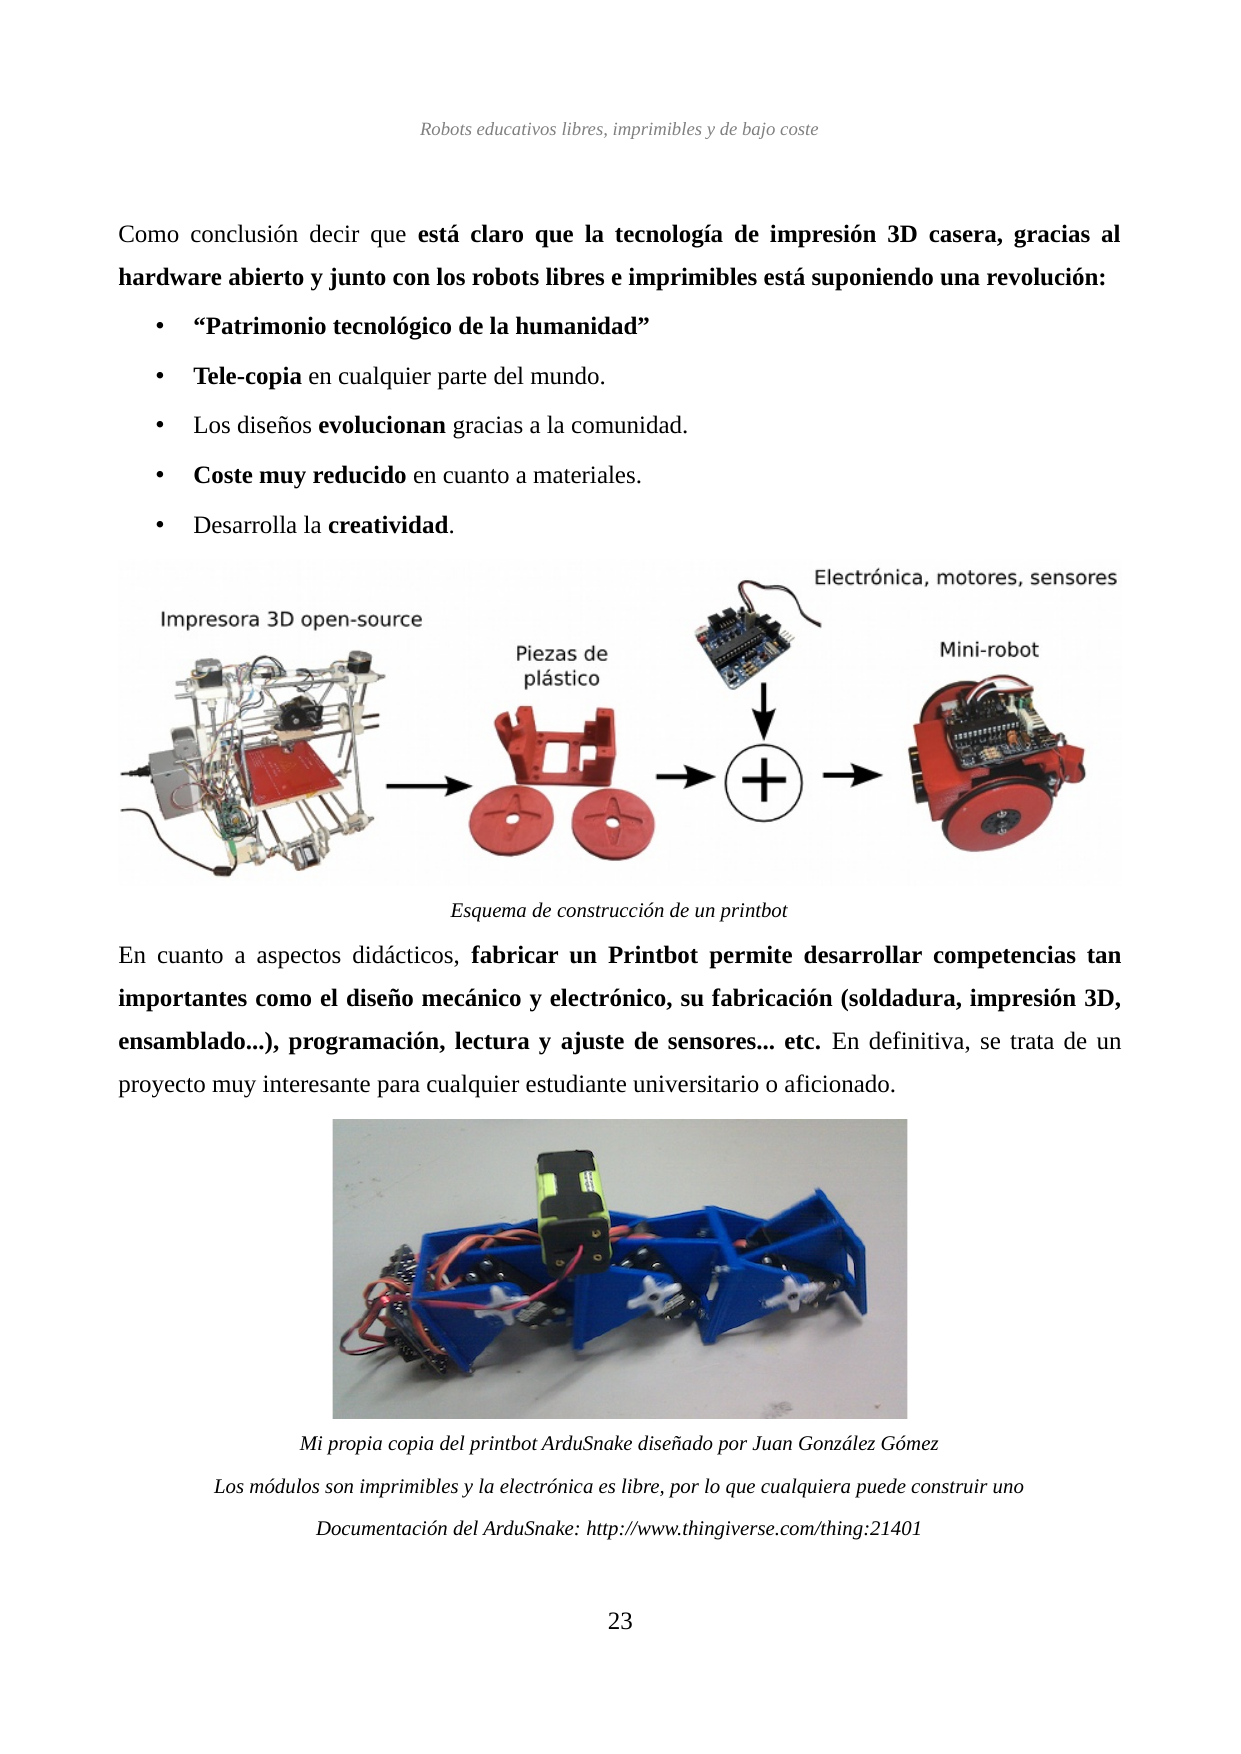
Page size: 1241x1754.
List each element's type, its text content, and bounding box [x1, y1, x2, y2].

list Desarrolla la creatividad. [156, 510, 1122, 538]
text Esquema de construcción de un printbot [118, 886, 1122, 922]
list Tele-copia en cualquier parte del mundo. [156, 361, 1122, 390]
list Los diseños evolucionan gracias a la comunidad. [156, 411, 1122, 439]
text En cuanto a aspectos didácticos, fabricar un Printbot permite desarrollar competencias tan importantes como el diseño mecánico y electrónico, su fabricación (soldadura, impresión 3D, ensamblado...), programación, lectura y ajuste de sensores... etc. En definitiva, se trata de un proyecto muy interesante para cualquier estudiante universitario o aficionado. [118, 940, 1122, 1098]
text Los módulos son imprimibles y la electrónica es libre, por lo que cualquiera puede construir uno [118, 1473, 1122, 1498]
list “Patrimonio tecnológico de la humanidad” [156, 311, 1122, 340]
picture [332, 1119, 908, 1419]
list Coste muy reducido en cuanto a materiales. [156, 460, 1122, 489]
text Como conclusión decir que está claro que la tecnología de impresión 3D casera, gracias al hardware abierto y junto con los robots libres e imprimibles está suponiendo una revolución: [118, 219, 1122, 291]
picture [118, 559, 1123, 886]
text Documentación del ArduSnake: http://www.thingiverse.com/thing:21401 [118, 1516, 1122, 1540]
text Mi propia copia del printbot ArduSnake diseñado por Juan González Gómez [118, 1119, 1122, 1455]
